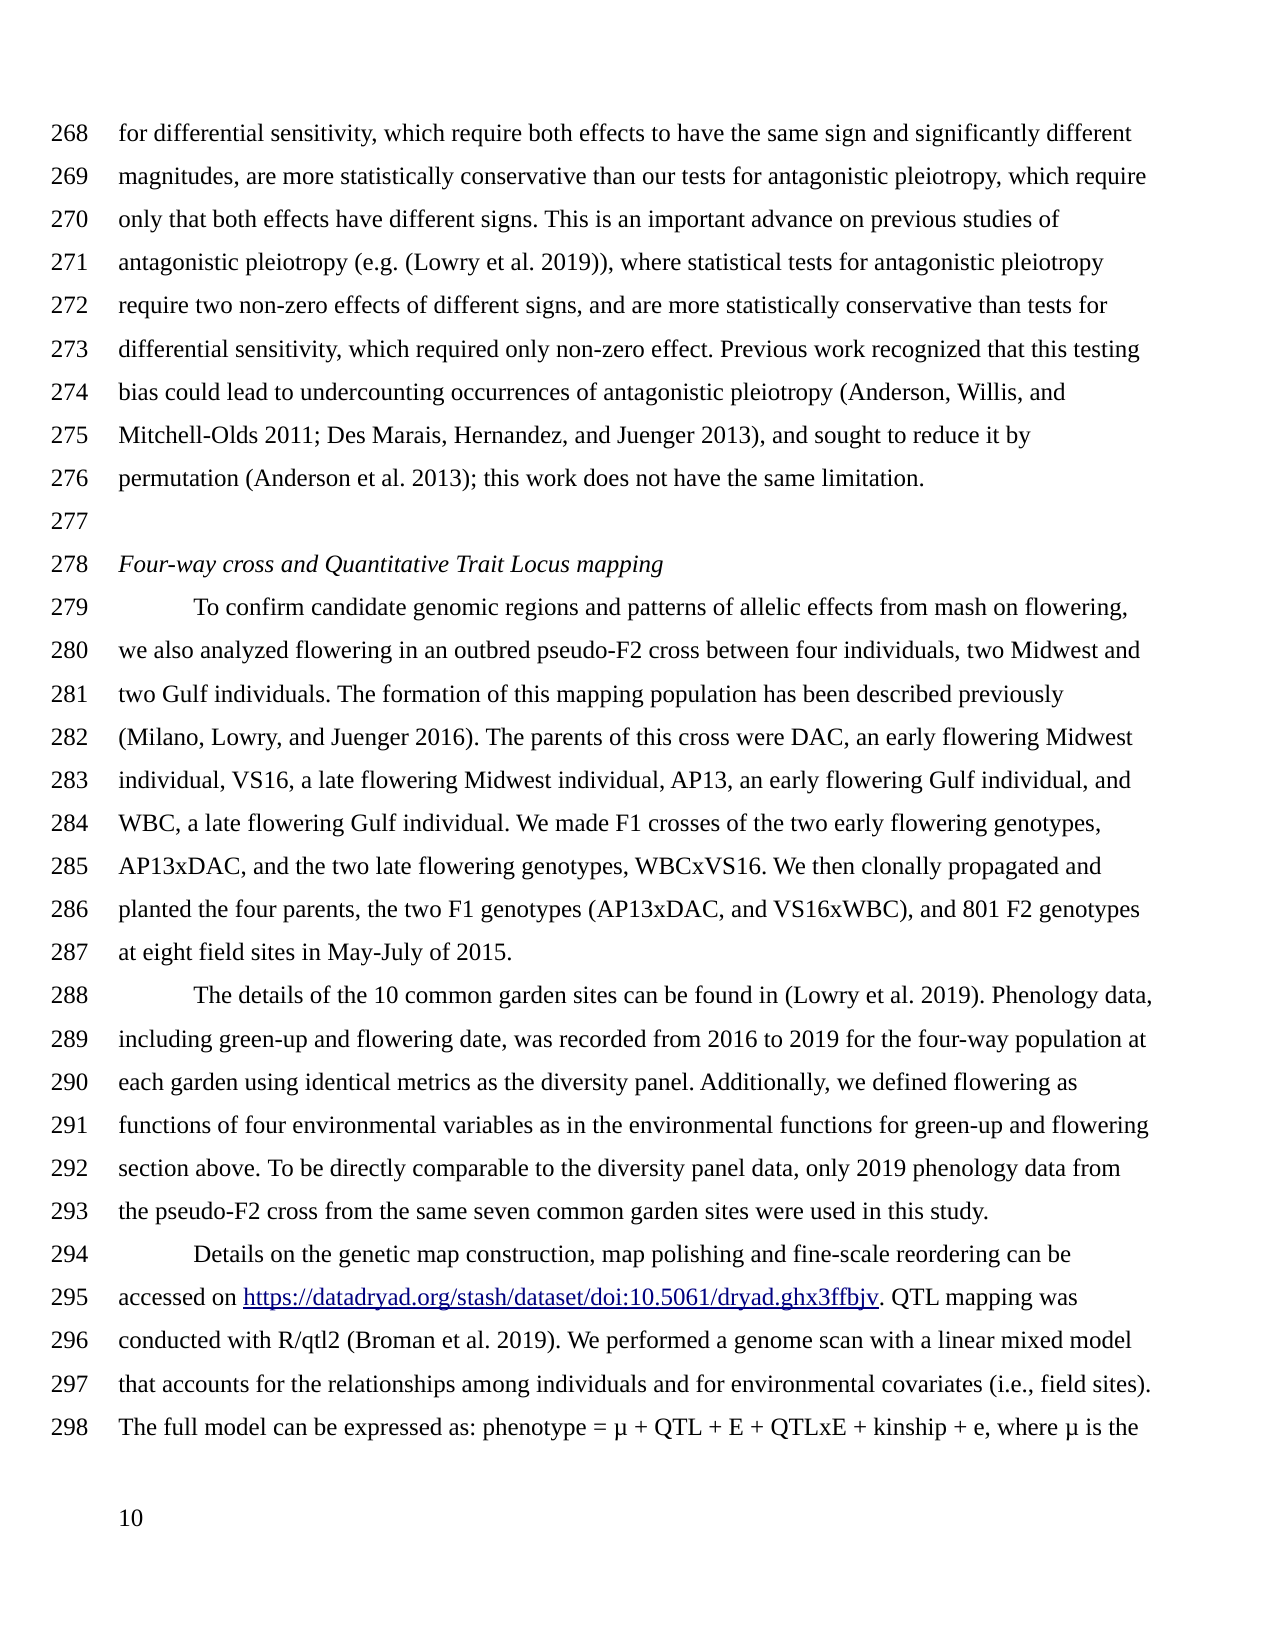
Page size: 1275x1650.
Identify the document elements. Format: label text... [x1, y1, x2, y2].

text for differential sensitivity, which require both effects to have the same sign and significantly different magnitudes, are more statistically conservative than our tests for antagonistic pleiotropy, which require only that both effects have different signs. This is an important advance on previous studies of antagonistic pleiotropy (e.g. (Lowry et al. 2019)), where statistical tests for antagonistic pleiotropy require two non-zero effects of different signs, and are more statistically conservative than tests for differential sensitivity, which required only non-zero effect. Previous work recognized that this testing bias could lead to undercounting occurrences of antagonistic pleiotropy (Anderson, Willis, and Mitchell-Olds 2011; Des Marais, Hernandez, and Juenger 2013), and sought to reduce it by permutation (Anderson et al. 2013); this work does not have the same limitation. [118, 118, 1157, 492]
text To confirm candidate genomic regions and patterns of allelic effects from mash on flowering, we also analyzed flowering in an outbred pseudo-F2 cross between four individuals, two Midwest and two Gulf individuals. The formation of this mapping population has been described previously (Milano, Lowry, and Juenger 2016). The parents of this cross were DAC, an early flowering Midwest individual, VS16, a late flowering Midwest individual, AP13, an early flowering Gulf individual, and WBC, a late flowering Gulf individual. We made F1 crosses of the two early flowering genotypes, AP13xDAC, and the two late flowering genotypes, WBCxVS16. We then clonally propagated and planted the four parents, the two F1 genotypes (AP13xDAC, and VS16xWBC), and 801 F2 genotypes at eight field sites in May-July of 2015. [118, 592, 1157, 966]
text Details on the genetic map construction, map polishing and fine-scale reordering can be accessed on https://datadryad.org/stash/dataset/doi:10.5061/dryad.ghx3ffbjv. QTL mapping was conducted with R/qtl2 (Broman et al. 2019). We performed a genome scan with a linear mixed model that accounts for the relationships among individuals and for environmental covariates (i.e., field sites). The full model can be expressed as: phenotype = µ + QTL + E + QTLxE + kinship + e, where µ is the [118, 1239, 1157, 1441]
text Four-way cross and Quantitative Trait Locus mapping [118, 549, 1157, 578]
text The details of the 10 common garden sites can be found in (Lowry et al. 2019). Phenology data, including green-up and flowering date, was recorded from 2016 to 2019 for the four-way population at each garden using identical metrics as the diversity panel. Additionally, we defined flowering as functions of four environmental variables as in the environmental functions for green-up and flowering section above. To be directly comparable to the diversity panel data, only 2019 phenology data from the pseudo-F2 cross from the same seven common garden sites were used in this study. [118, 981, 1157, 1225]
